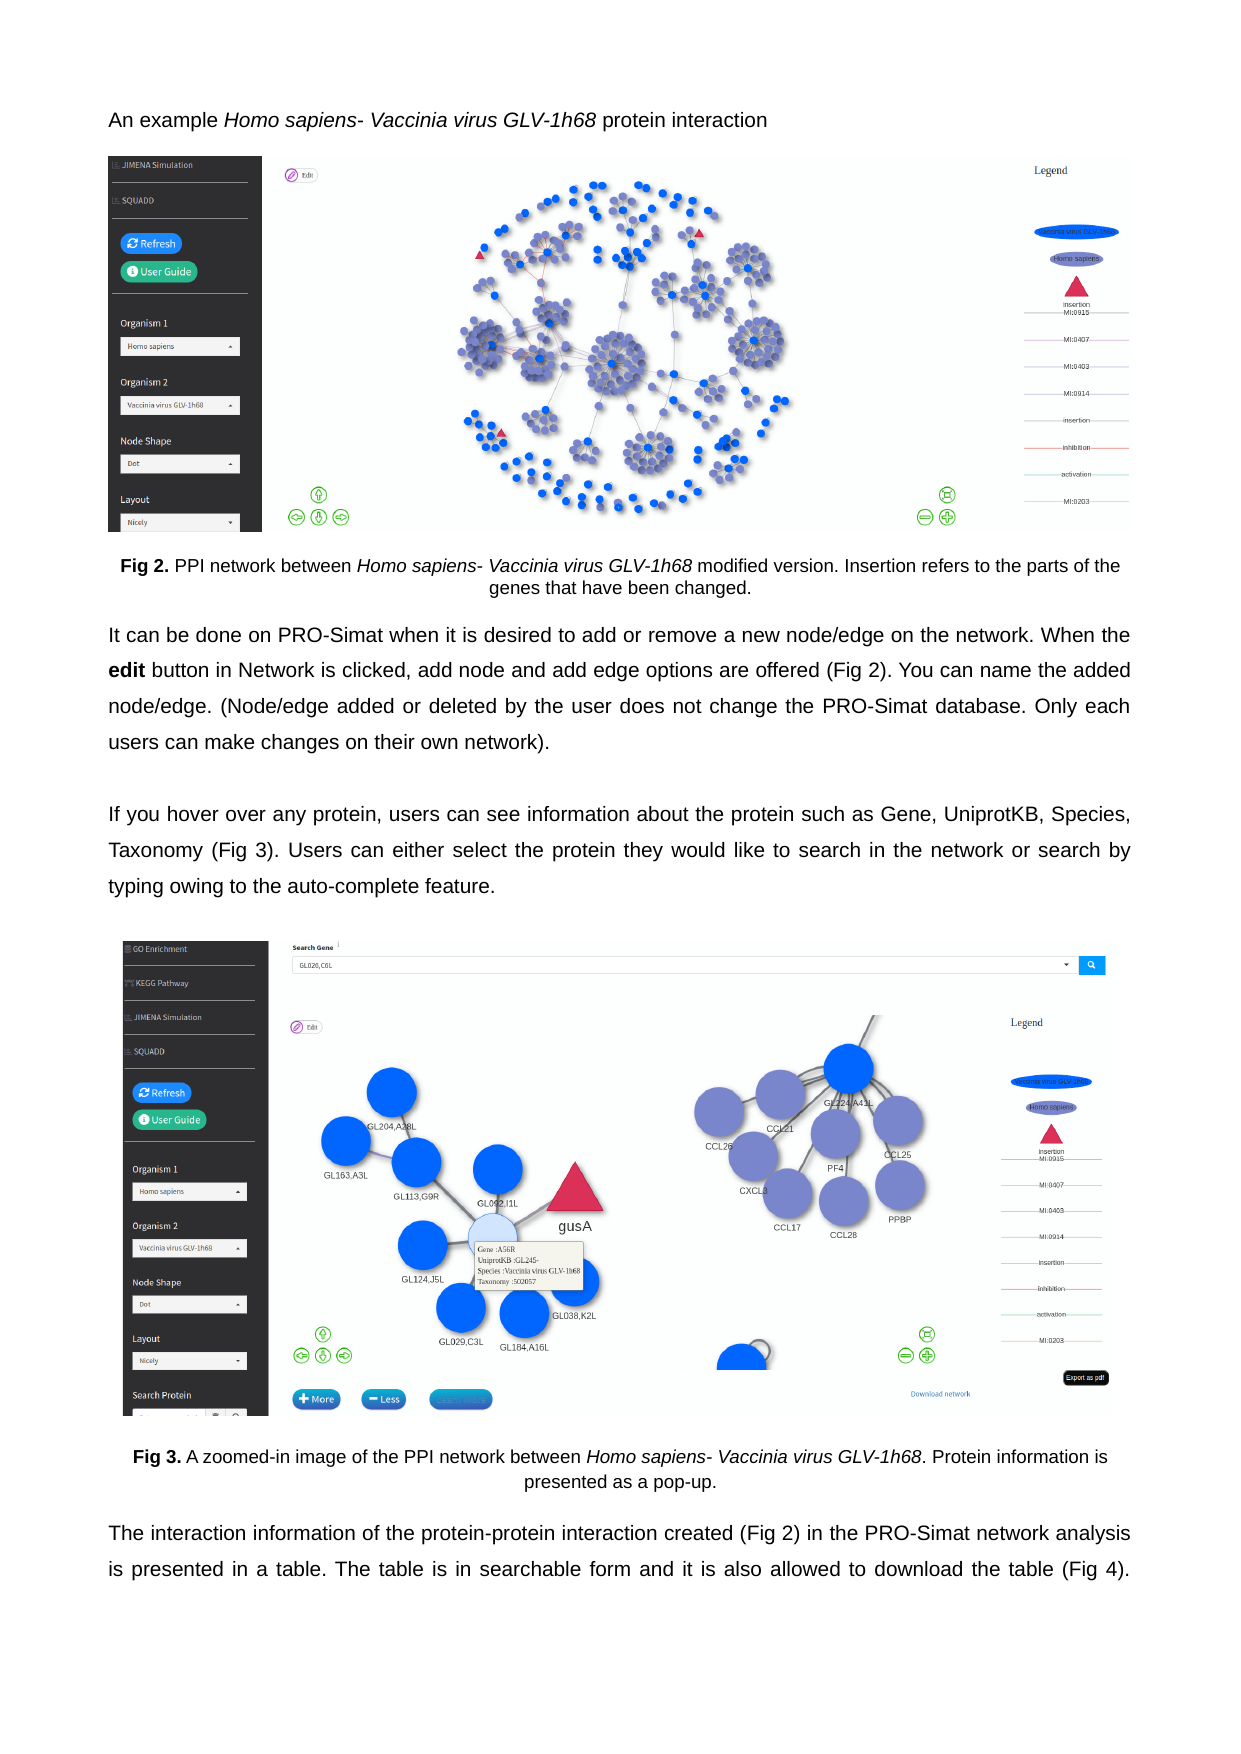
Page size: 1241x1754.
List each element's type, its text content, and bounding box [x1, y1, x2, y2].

list It can be done on PRO-Simat when it is desired to add or remove a new node/edge on the network. When the edit button in Network is clicked, add node and add edge options are offered (Fig 2). You can name the added node/edge. (Node/edge added or deleted by the user does not change the PRO-Simat database. Only each users can make changes on their own network). [31, 622, 1132, 754]
picture [108, 156, 1133, 532]
list If you hover over any protein, users can see information about the protein such as Gene, UniprotKB, Species, Taxonomy (Fig 3). Users can either select the protein they would like to search in the network or search by typing owing to the auto-complete feature. [31, 802, 1132, 898]
text An example Homo sapiens- Vaccinia virus GLV-1h68 protein interaction [108, 108, 1132, 132]
list The interaction information of the protein-protein interaction created (Fig 2) in the PRO-Simat network analysis is presented in a table. The table is in searchable form and it is also allowed to download the table (Fig 4). [108, 1521, 1132, 1581]
list Fig 3. A zoomed-in image of the PPI network between Homo sapiens- Vaccinia virus GLV-1h68. Protein information is presented as a pop-up. [108, 1446, 1132, 1493]
picture [122, 941, 1114, 1416]
text Fig 2. PPI network between Homo sapiens- Vaccinia virus GLV-1h68 modified version. Insertion refers to the parts of the genes that have been changed. [108, 555, 1132, 598]
